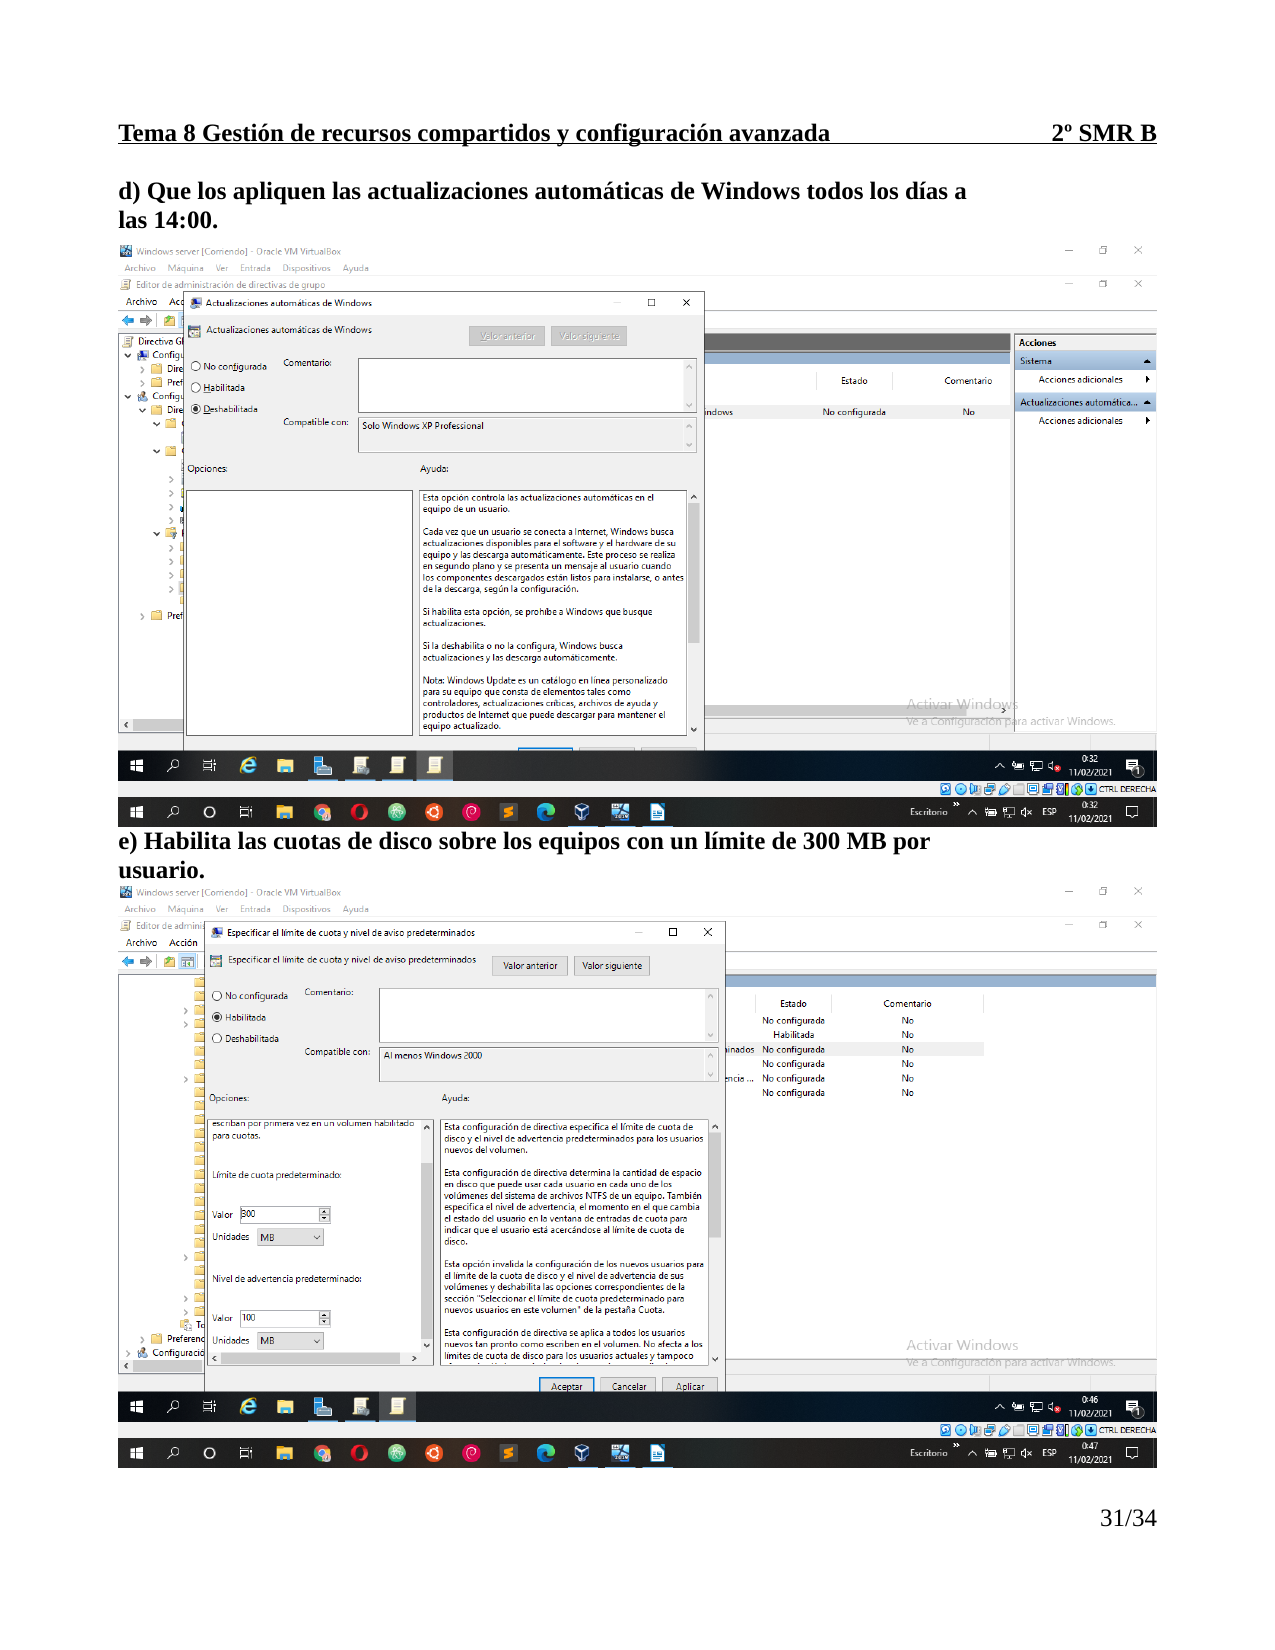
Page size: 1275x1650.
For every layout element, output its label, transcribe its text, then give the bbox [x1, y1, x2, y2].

text e) Habilita las cuotas de disco sobre los equipos con un límite de 300 MB por [118, 827, 1157, 855]
text [118, 234, 1157, 242]
picture [118, 883, 1157, 1468]
picture [118, 242, 1157, 827]
text d) Que los apliquen las actualizaciones automáticas de Windows todos los días a [118, 176, 1157, 205]
text las 14:00. [118, 205, 1157, 234]
text usuario. [118, 855, 1157, 883]
